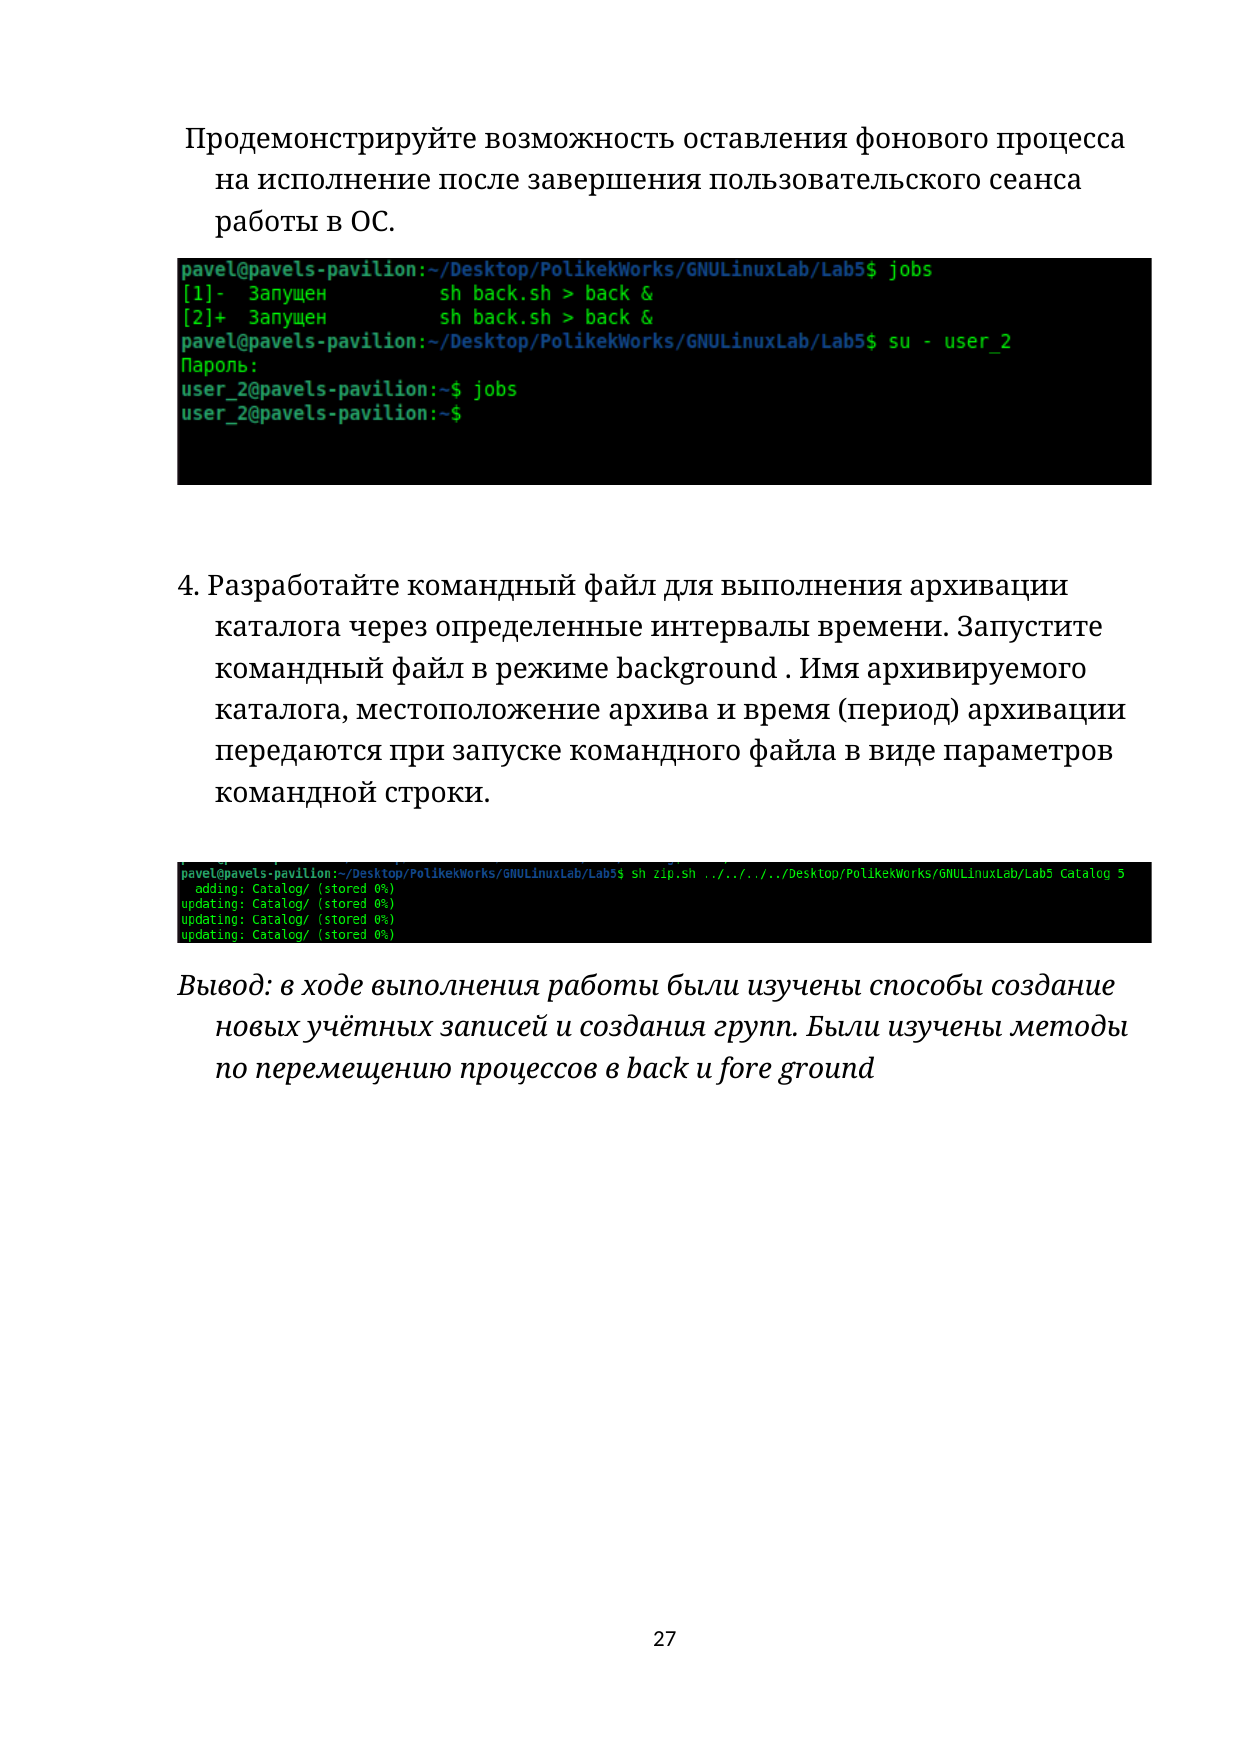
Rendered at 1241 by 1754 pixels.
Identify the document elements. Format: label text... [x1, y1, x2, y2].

text [177, 830, 1152, 862]
text 4. Разработайте командный файл для выполнения архивации каталога через определенные интервалы времени. Запустите командный файл в режиме background . Имя архивируемого каталога, местоположение архива и время (период) архивации передаются при запуске командного файла в виде параметров командной строки. [177, 565, 1152, 810]
text Продемонстрируйте возможность оставления фонового процесса на исполнение после завершения пользовательского сеанса работы в ОС. [177, 118, 1152, 239]
picture [177, 258, 1152, 485]
picture [177, 862, 1152, 943]
text Вывод: в ходе выполнения работы были изучены способы создание новых учётных записей и создания групп. Были изучены методы по перемещению процессов в back и fore ground [177, 943, 1152, 1086]
